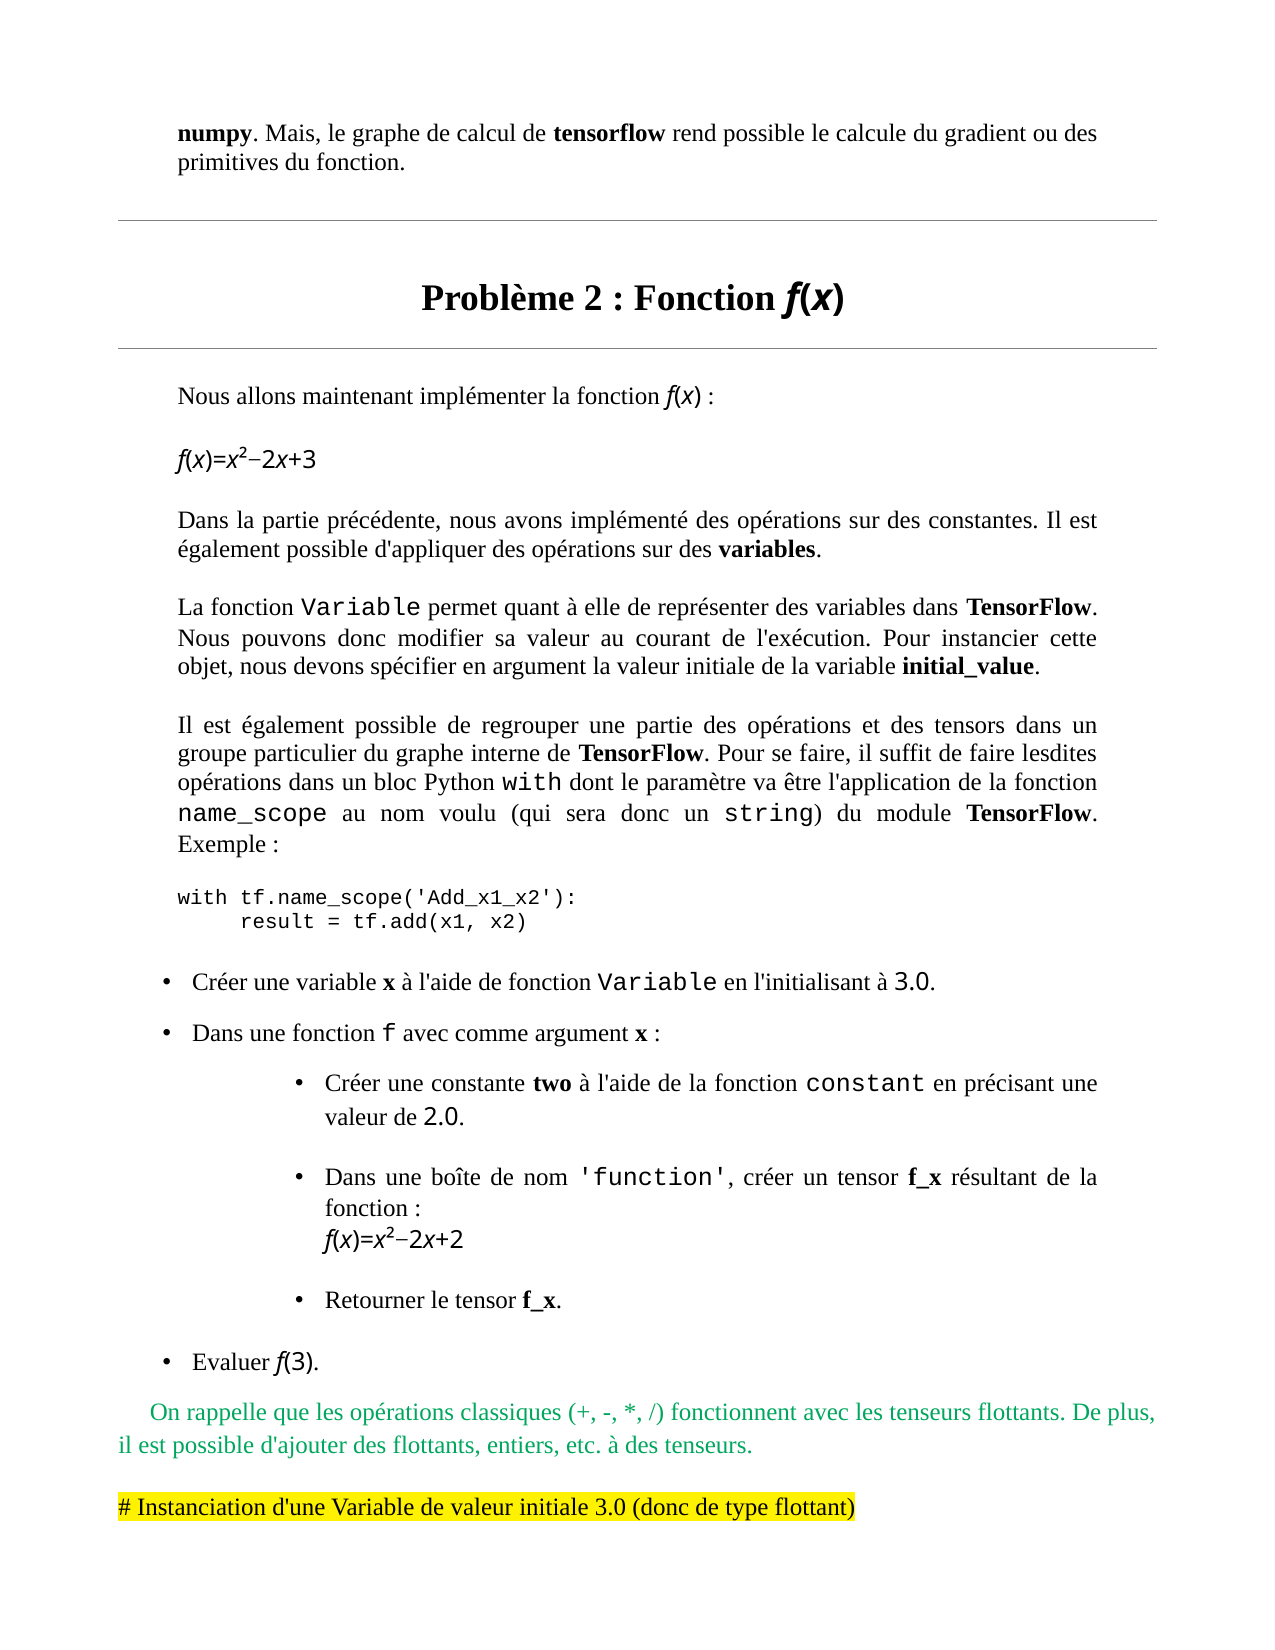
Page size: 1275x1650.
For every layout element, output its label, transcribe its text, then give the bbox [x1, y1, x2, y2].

list Créer une variable x à l'aide de fonction Variable en l'initialisant à 3.0. [162, 964, 1157, 998]
text La fonction Variable permet quant à elle de représenter des variables dans TensorFlow. Nous pouvons donc modifier sa valeur au courant de l'exécution. Pour instancier cette objet, nous devons spécifier en argument la valeur initiale de la variable initial_value. [177, 592, 1098, 680]
text Il est également possible de regrouper une partie des opérations et des tensors dans un groupe particulier du graphe interne de TensorFlow. Pour se faire, il suffit de faire lesdites opérations dans un bloc Python with dont le paramètre va être l'application de la fonction name_scope au nom voulu (qui sera donc un string) du module TensorFlow. Exemple : [177, 710, 1098, 858]
list Créer une constante two à l'aide de la fonction constant en précisant une valeur de 2.0. [295, 1068, 1098, 1133]
text with tf.name_scope('Add_x1_x2'): [177, 887, 1098, 911]
list Dans une fonction f avec comme argument x : [162, 1018, 1157, 1049]
text numpy. Mais, le graphe de calcul de tensorflow rend possible le calcule du gradient ou des primitives du fonction. [177, 118, 1098, 176]
text result = tf.add(x1, x2) [177, 911, 1098, 934]
list Retourner le tensor f_x. [295, 1285, 1098, 1314]
text On rappelle que les opérations classiques (+, -, *, /) fonctionnent avec les tenseurs flottants. De plus, il est possible d'ajouter des flottants, entiers, etc. à des tenseurs. [118, 1397, 1157, 1459]
list f(x)=x²−2x+2 [295, 1222, 1098, 1256]
list Evaluer f(3). [162, 1343, 1157, 1378]
text Dans la partie précédente, nous avons implémenté des opérations sur des constantes. Il est également possible d'appliquer des opérations sur des variables. [177, 505, 1098, 562]
text Nous allons maintenant implémenter la fonction f(x) : [177, 378, 1098, 412]
list Dans une boîte de nom 'function', créer un tensor f_x résultant de la fonction : [295, 1162, 1098, 1222]
text f(x)=x²−2x+3 [177, 441, 1098, 475]
text # Instanciation d'une Variable de valeur initiale 3.0 (donc de type flottant) [118, 1492, 1157, 1521]
subtitle Problème 2 : Fonction f(x) [118, 270, 1157, 321]
